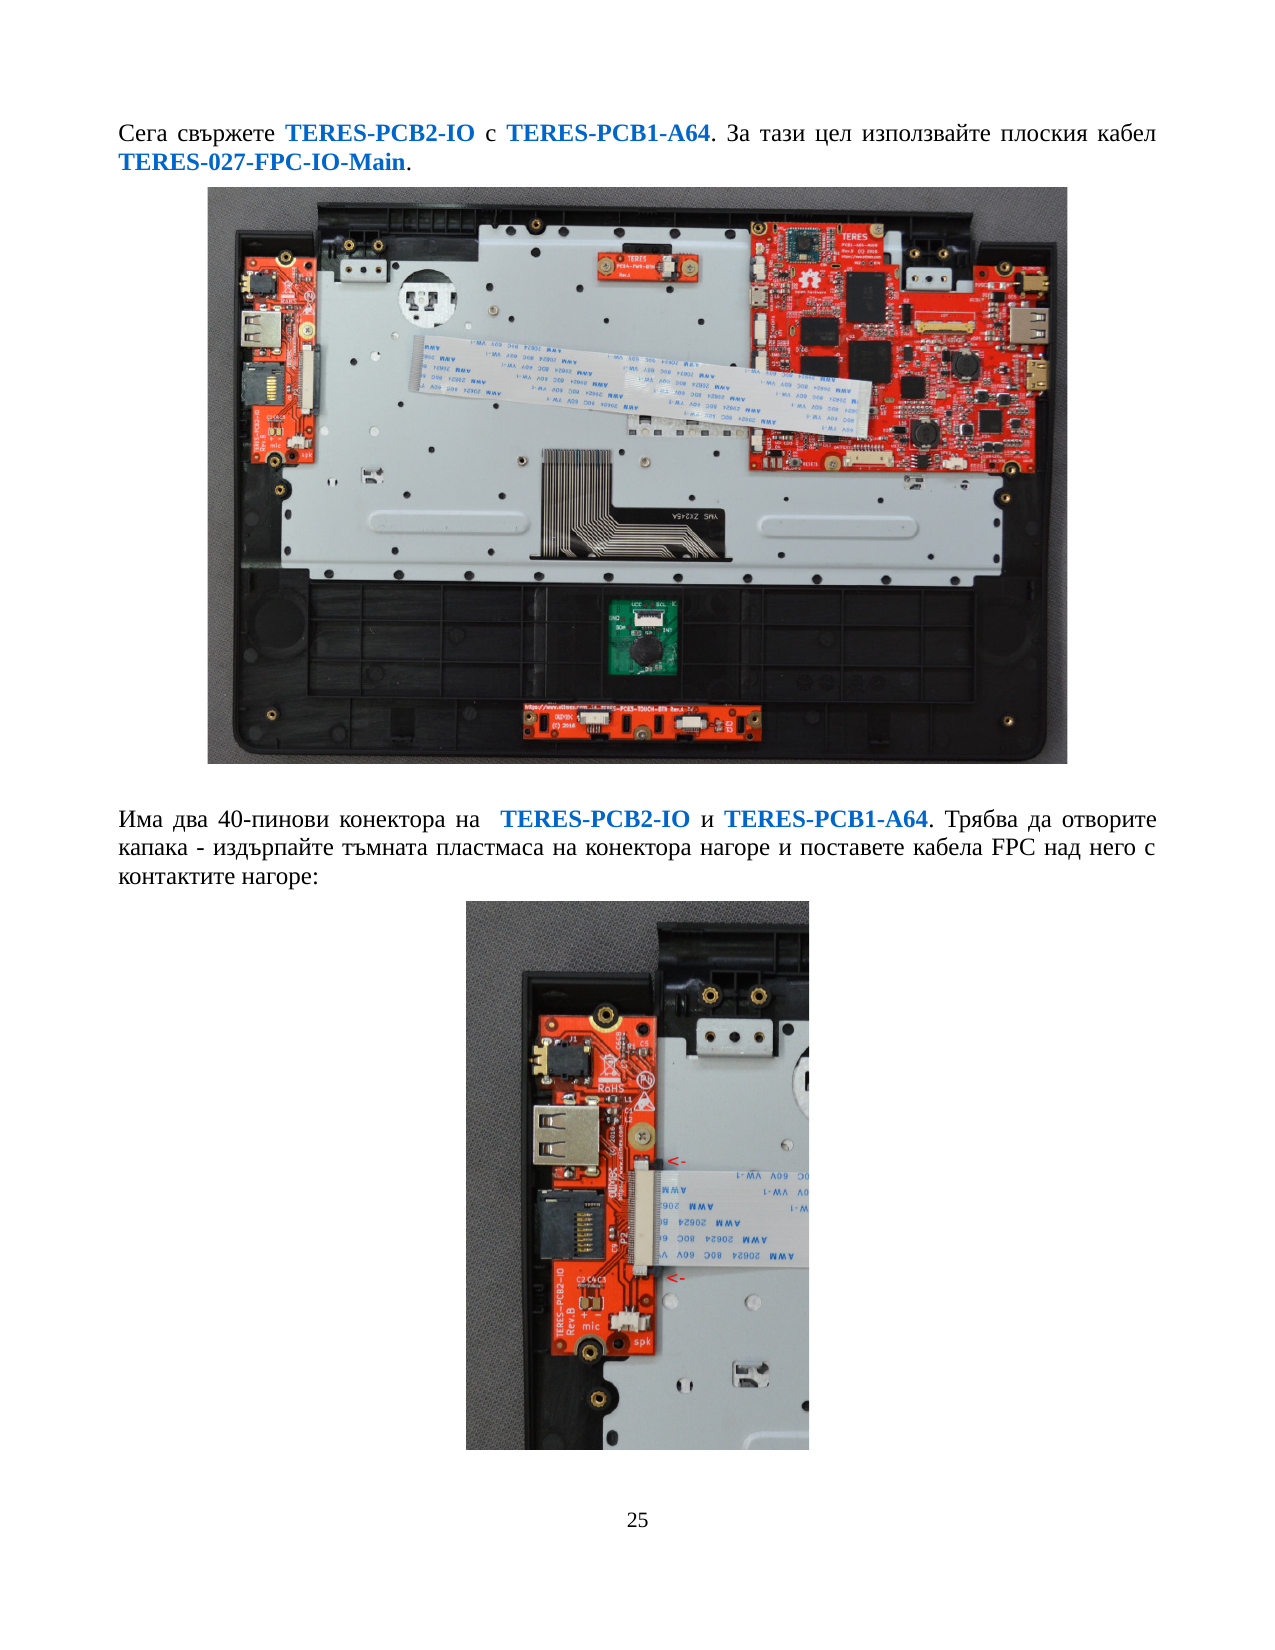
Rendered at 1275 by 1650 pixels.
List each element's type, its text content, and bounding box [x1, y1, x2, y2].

text Сега свържете TERES-PCB2-IO с TERES-PCB1-A64. За тази цел използвайте плоския кабел TERES-027-FPC-IO-Main. [118, 118, 1157, 176]
picture [466, 901, 810, 1450]
picture [207, 187, 1068, 764]
text Има два 40-пинови конектора на TERES-PCB2-IO и TERES-PCB1-A64. Трябва да отворите капака - издърпайте тъмната пластмаса на конектора нагоре и поставете кабела FPC над него с контактите нагоре: [118, 804, 1157, 890]
